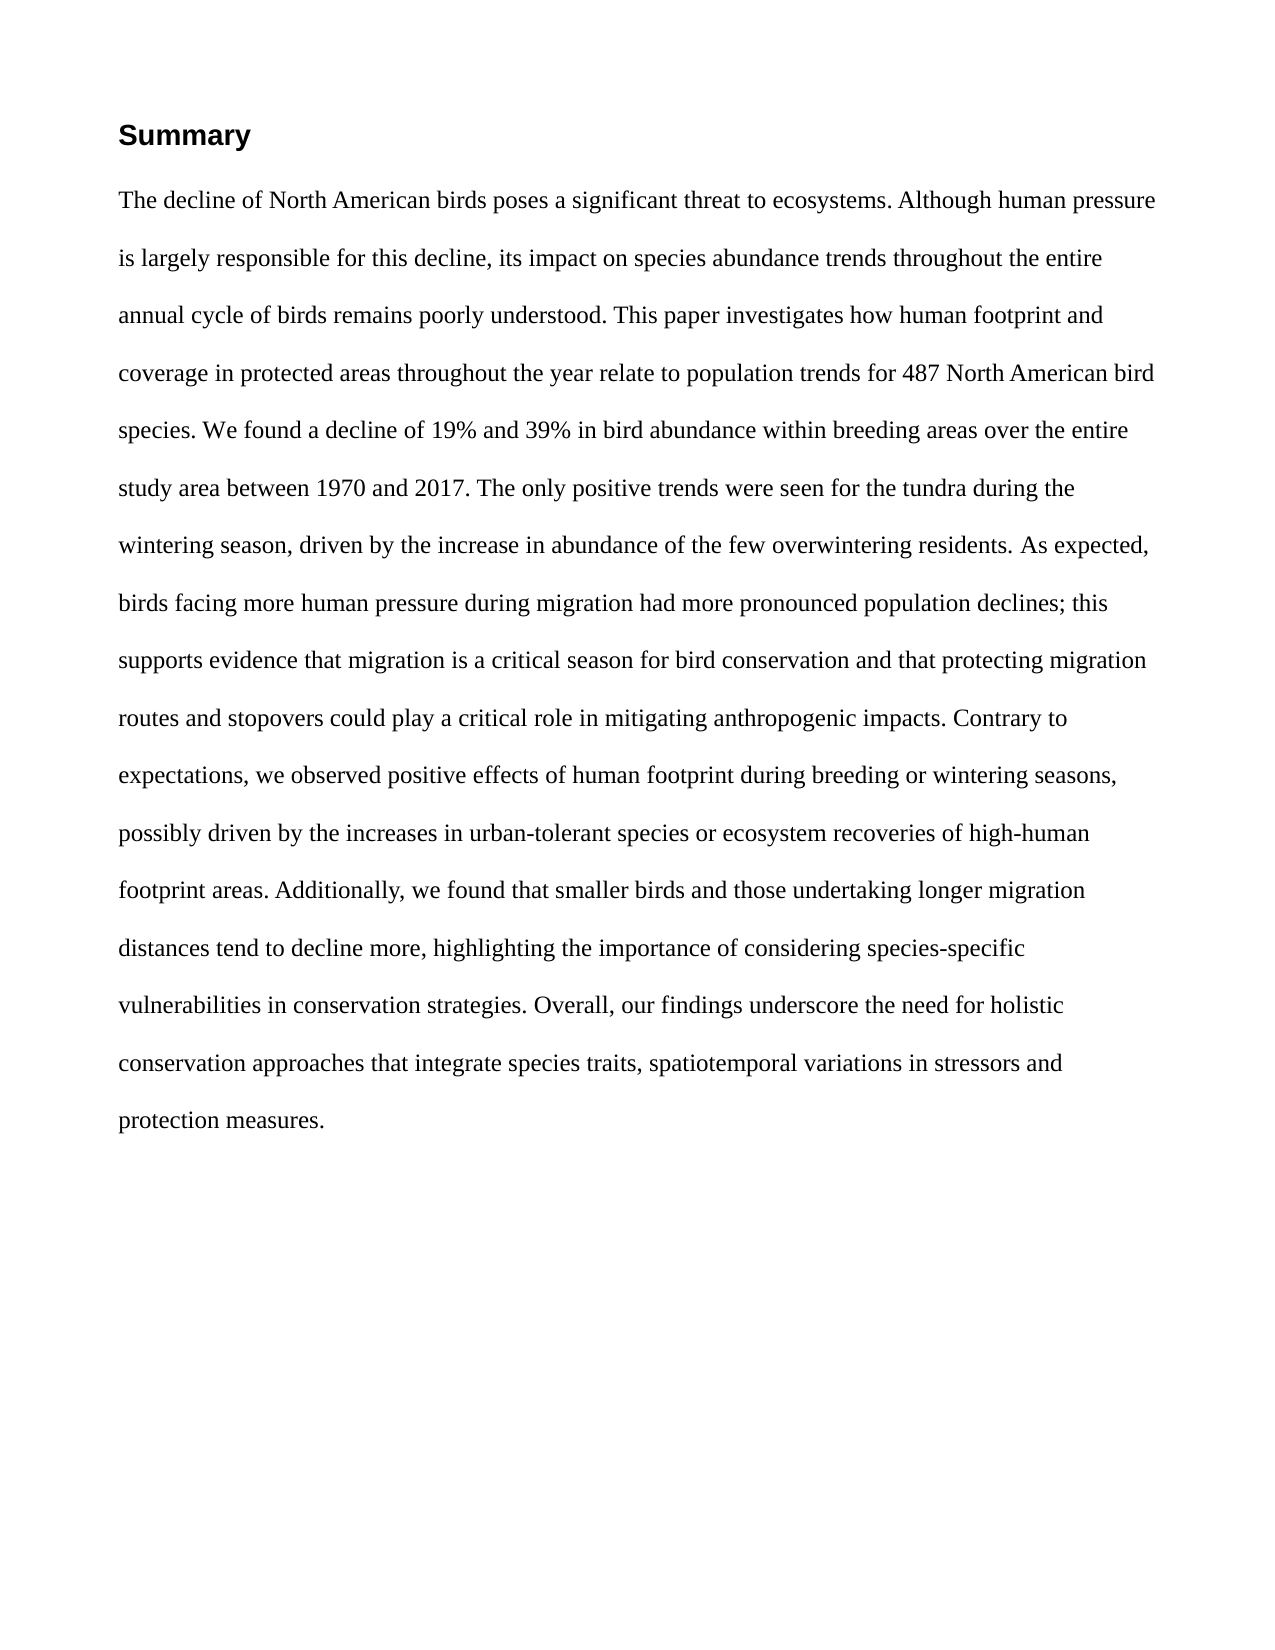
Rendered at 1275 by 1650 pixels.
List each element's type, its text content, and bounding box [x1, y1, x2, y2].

subtitle Summary [118, 118, 1157, 152]
text The decline of North American birds poses a significant threat to ecosystems. Although human pressure is largely responsible for this decline, its impact on species abundance trends throughout the entire annual cycle of birds remains poorly understood. This paper investigates how human footprint and coverage in protected areas throughout the year relate to population trends for 487 North American bird species. We found a decline of 19% and 39% in bird abundance within breeding areas over the entire study area between 1970 and 2017. The only positive trends were seen for the tundra during the wintering season, driven by the increase in abundance of the few overwintering residents. As expected, birds facing more human pressure during migration had more pronounced population declines; this supports evidence that migration is a critical season for bird conservation and that protecting migration routes and stopovers could play a critical role in mitigating anthropogenic impacts. Contrary to expectations, we observed positive effects of human footprint during breeding or wintering seasons, possibly driven by the increases in urban-tolerant species or ecosystem recoveries of high-human footprint areas. Additionally, we found that smaller birds and those undertaking longer migration distances tend to decline more, highlighting the importance of considering species-specific vulnerabilities in conservation strategies. Overall, our findings underscore the need for holistic conservation approaches that integrate species traits, spatiotemporal variations in stressors and protection measures. [118, 185, 1157, 1134]
